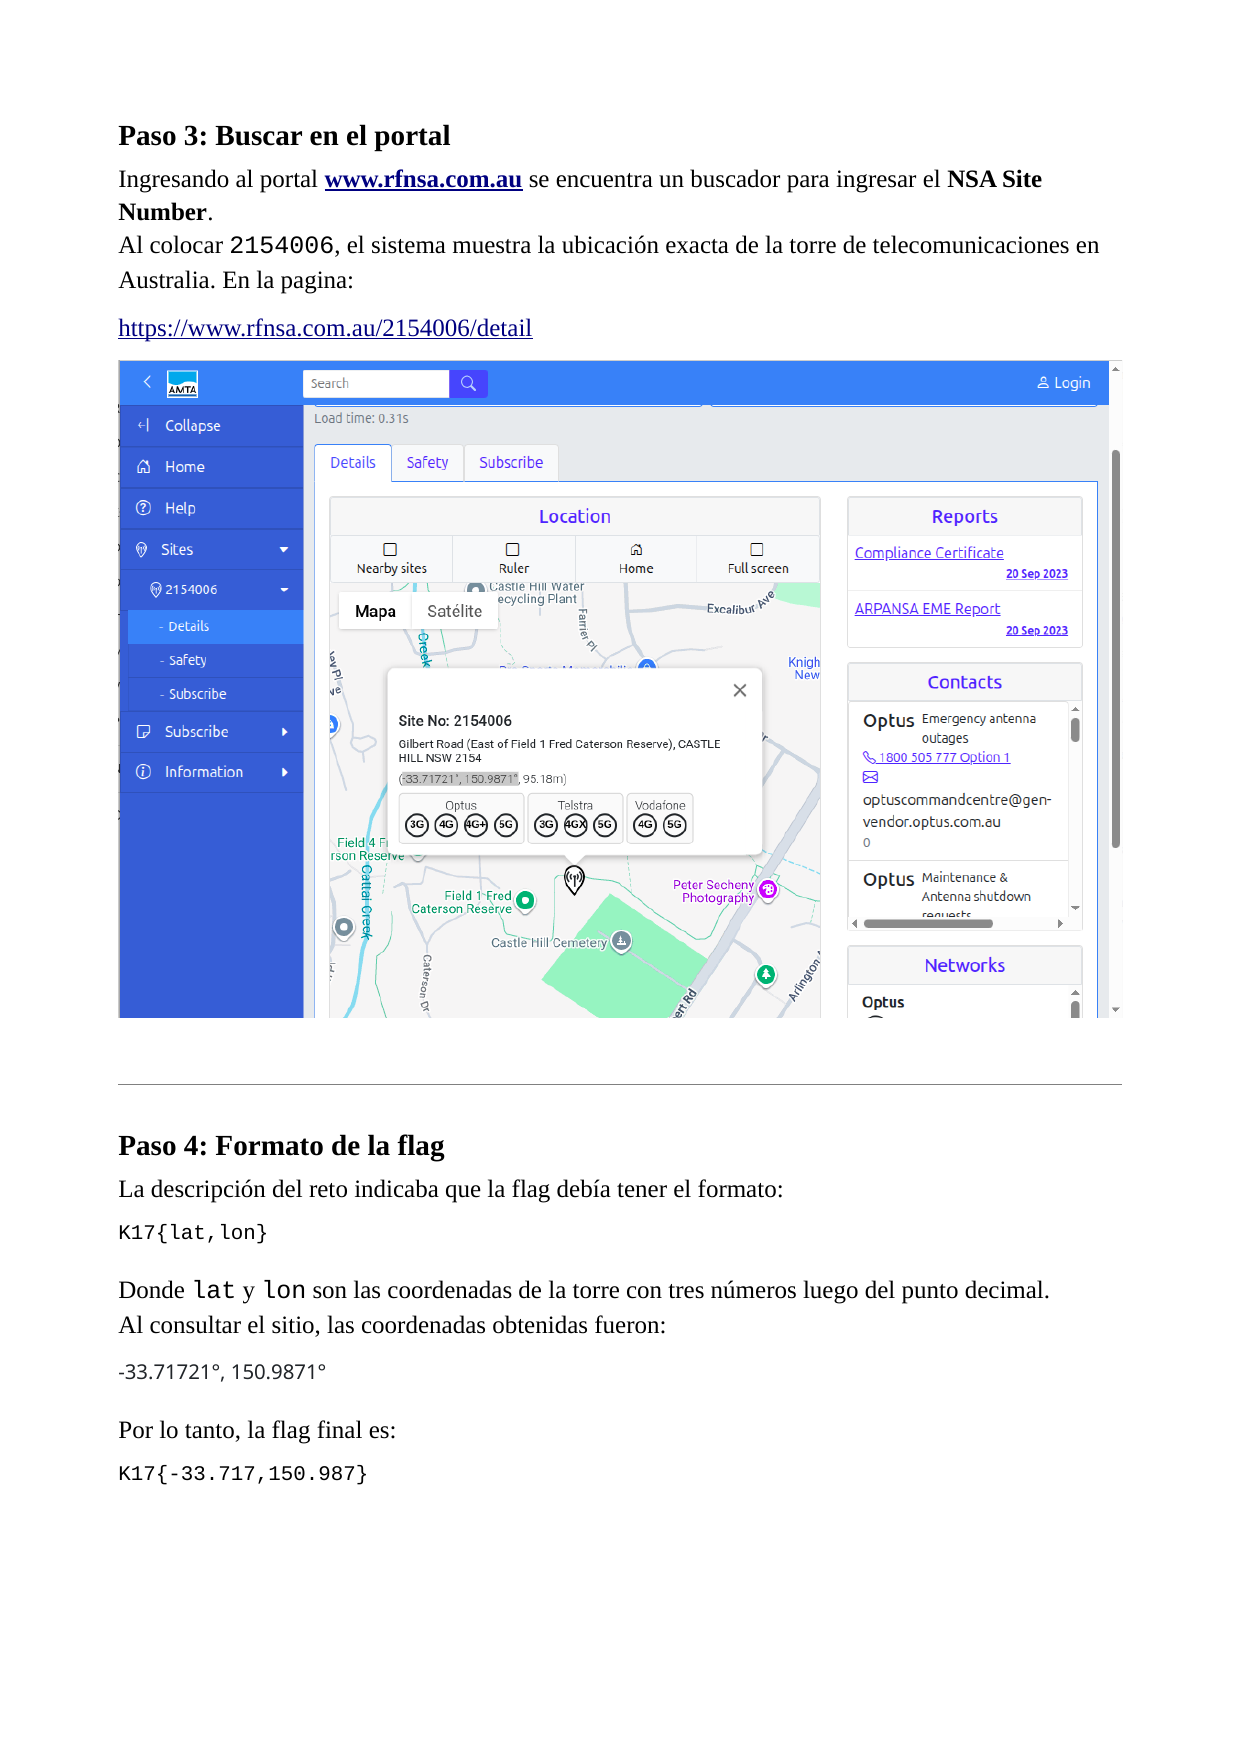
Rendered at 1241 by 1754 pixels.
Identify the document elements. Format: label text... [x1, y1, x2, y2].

text Por lo tanto, la flag final es: [118, 1415, 1122, 1444]
text -33.71721°, 150.9871° [118, 1358, 1122, 1385]
text Ingresando al portal www.rfnsa.com.au se encuentra un buscador para ingresar el NSA Site Number. Al colocar 2154006, el sistema muestra la ubicación exacta de la torre de telecomunicaciones en Australia. En la pagina: [118, 164, 1122, 294]
text La descripción del reto indicaba que la flag debía tener el formato: [118, 1174, 1122, 1203]
text https://www.rfnsa.com.au/2154006/detail [118, 313, 1122, 342]
text Donde lat y lon son las coordenadas de la torre con tres números luego del punto decimal. Al consultar el sitio, las coordenadas obtenidas fueron: [118, 1275, 1122, 1339]
subtitle Paso 3: Buscar en el portal [118, 118, 1122, 152]
subtitle Paso 4: Formato de la flag [118, 1128, 1122, 1162]
text K17{-33.717,150.987} [118, 1462, 1122, 1486]
text K17{lat,lon} [118, 1222, 1122, 1246]
picture [118, 360, 1123, 1018]
